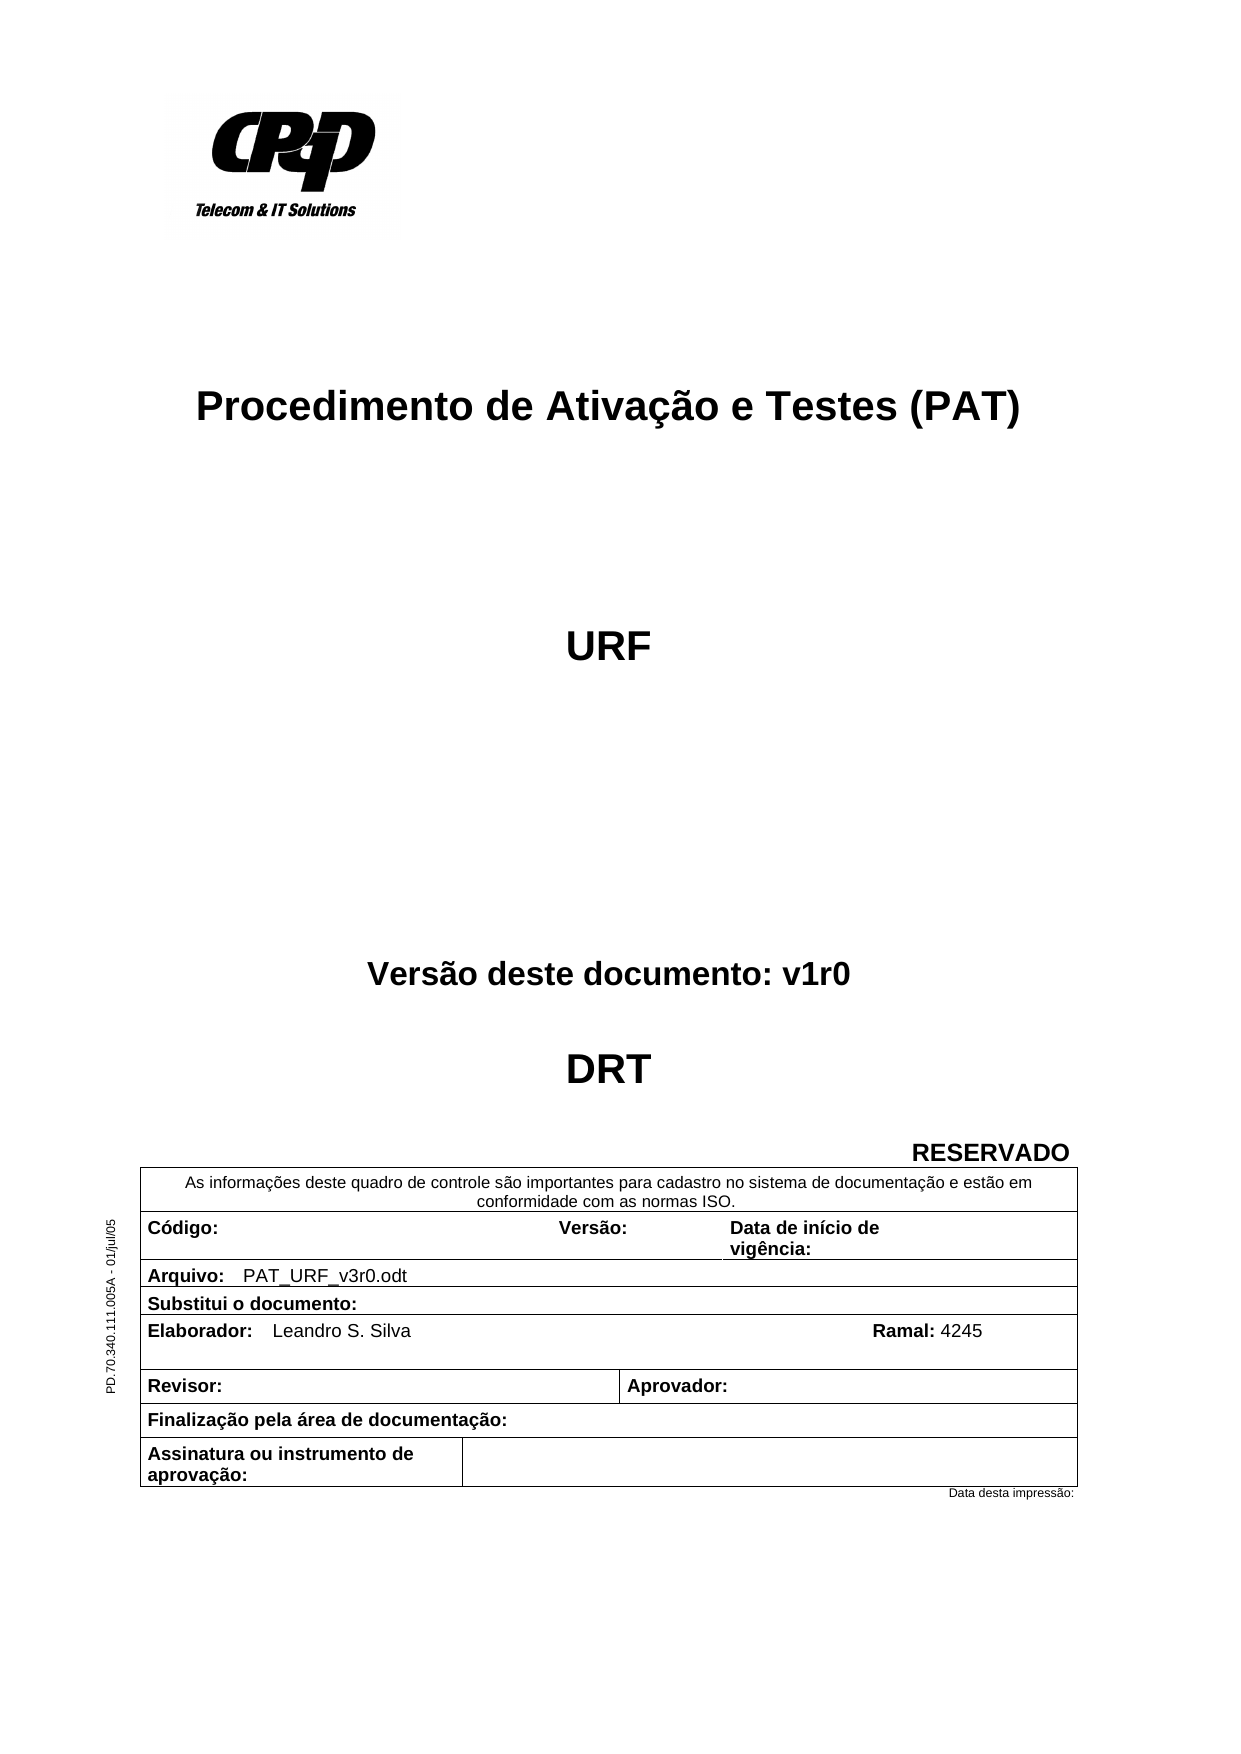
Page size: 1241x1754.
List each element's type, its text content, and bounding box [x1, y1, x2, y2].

table_cell [904, 1212, 1077, 1259]
table_cell Substitui o documento: [141, 1287, 370, 1314]
table_cell Assinatura ou instrumento de aprovação: [141, 1438, 462, 1486]
table_cell Ramal: 4245 [871, 1315, 1077, 1369]
table_cell DRT [140, 993, 1077, 1133]
table_cell [463, 1438, 1077, 1486]
table_cell PAT_URF_v3r0.odt [236, 1260, 1077, 1286]
table_cell [236, 1212, 534, 1259]
table_cell Revisor: [141, 1370, 265, 1403]
table_cell Elaborador: [141, 1315, 265, 1369]
table_cell [265, 1370, 619, 1403]
table_cell [640, 1212, 722, 1259]
table_cell As informações deste quadro de controle são importantes para cadastro no sistema de documentação e estão em conformidade com as normas ISO. [141, 1168, 1077, 1211]
picture [164, 93, 400, 240]
table_cell Data de início de vigência: [723, 1212, 904, 1259]
table_cell [140, 1133, 608, 1167]
text Data desta impressão: [148, 1487, 1078, 1500]
table_header Procedimento de Ativação e Testes (PAT) [140, 248, 1077, 551]
table_cell [370, 1287, 1077, 1314]
table_cell Finalização pela área de documentação: [141, 1404, 1077, 1437]
table_cell Aprovador: [620, 1370, 738, 1403]
table_cell Código: [141, 1212, 236, 1259]
table_cell Versão: [534, 1212, 640, 1259]
table_cell Arquivo: [141, 1260, 236, 1286]
table_cell [738, 1370, 1077, 1403]
table_cell RESERVADO [609, 1133, 1077, 1167]
table_cell URF Versão deste documento: v1r0 [140, 551, 1077, 993]
table_cell Leandro S. Silva [265, 1315, 871, 1369]
